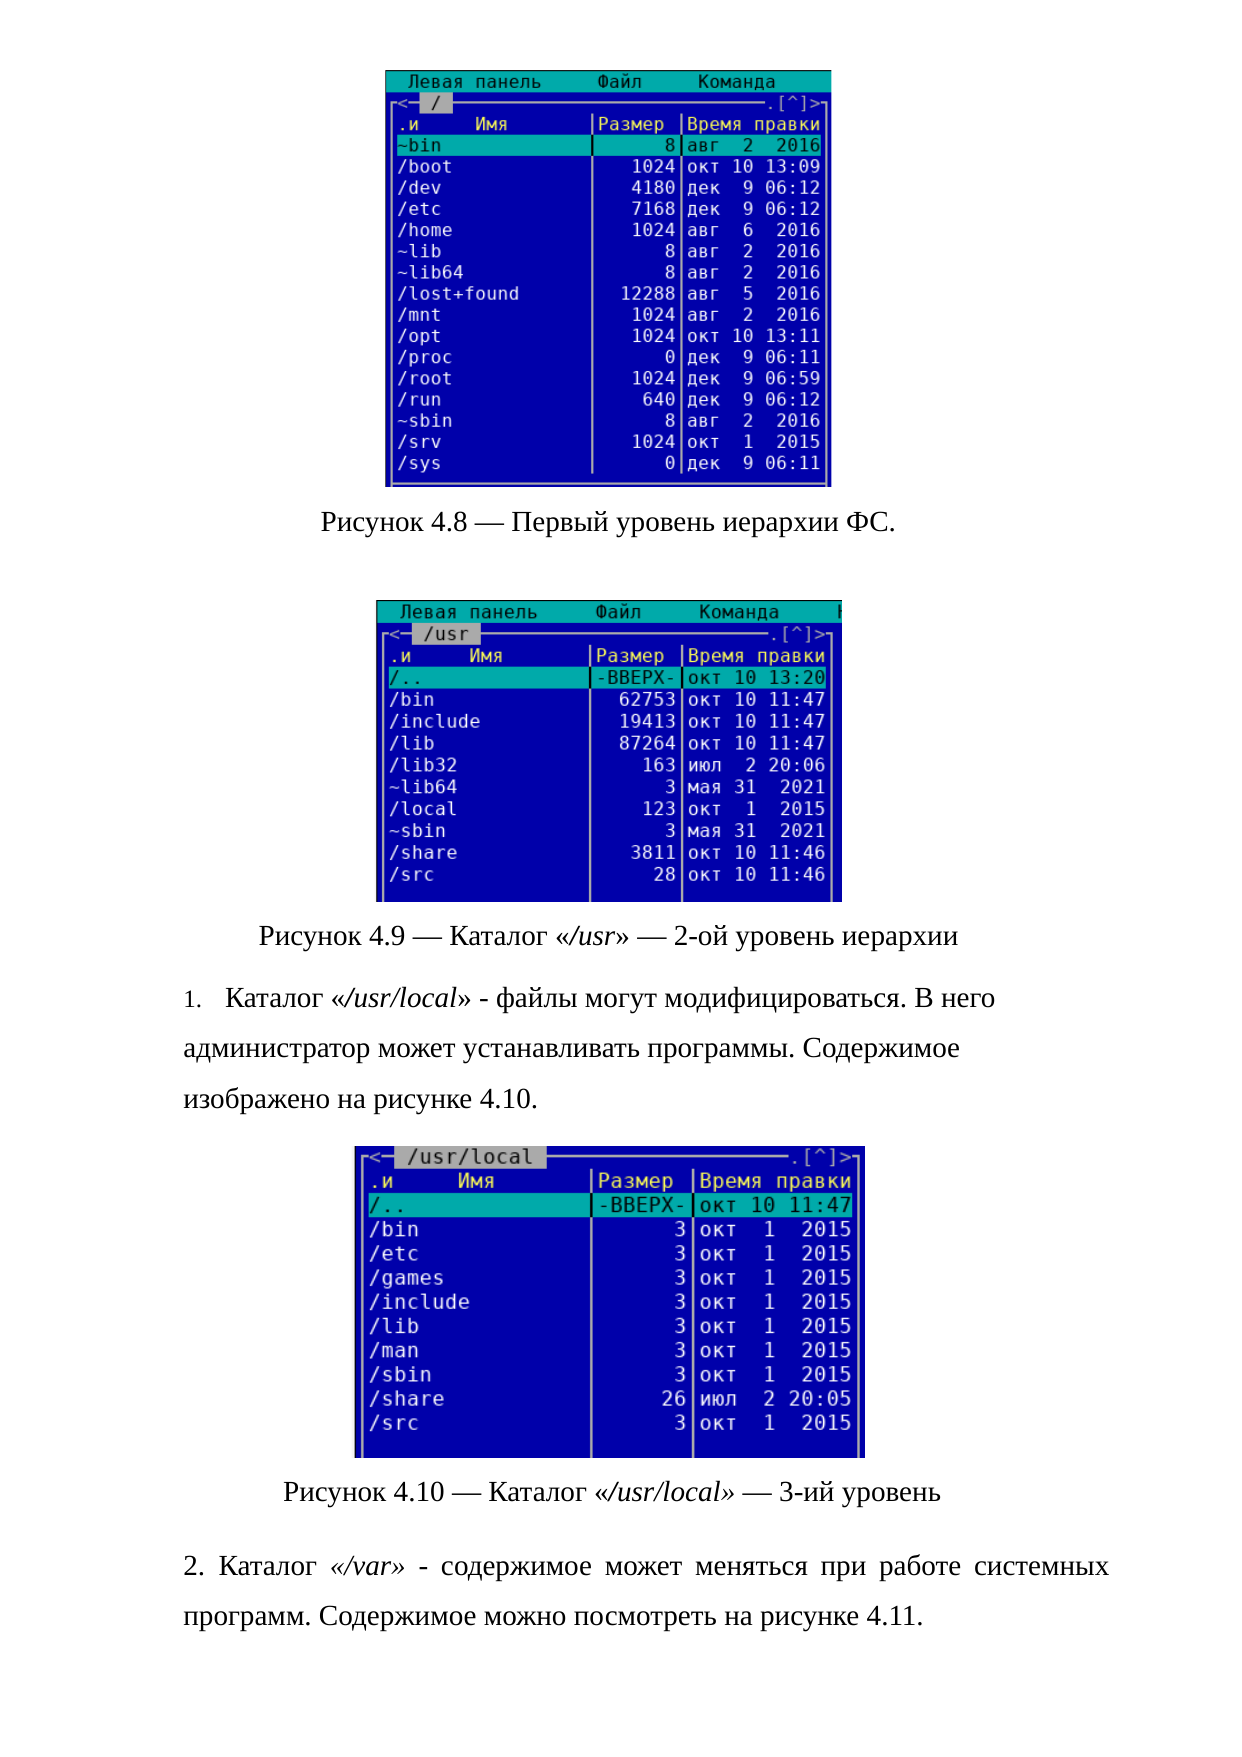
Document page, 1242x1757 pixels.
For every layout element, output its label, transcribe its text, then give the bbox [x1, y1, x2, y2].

list Рисунок 4.8 — Первый уровень иерархии ФС. [106, 75, 1110, 537]
text Рисунок 4.9 — Каталог «/usr» — 2-ой уровень иерархии [106, 604, 1110, 951]
list Каталог «/usr/local» - файлы могут модифицироваться. В него администратор может устанавливать программы. Содержимое изображено на рисунке 4.10. [183, 980, 1110, 1114]
picture [374, 600, 842, 902]
picture [385, 70, 832, 487]
list Каталог «/var» - содержимое может меняться при работе системных программ. Содержимое можно посмотреть на рисунке 4.11. [183, 1548, 1110, 1632]
picture [351, 1146, 865, 1458]
text Рисунок 4.10 — Каталог «/usr/local» — 3-ий уровень [106, 1164, 1110, 1508]
